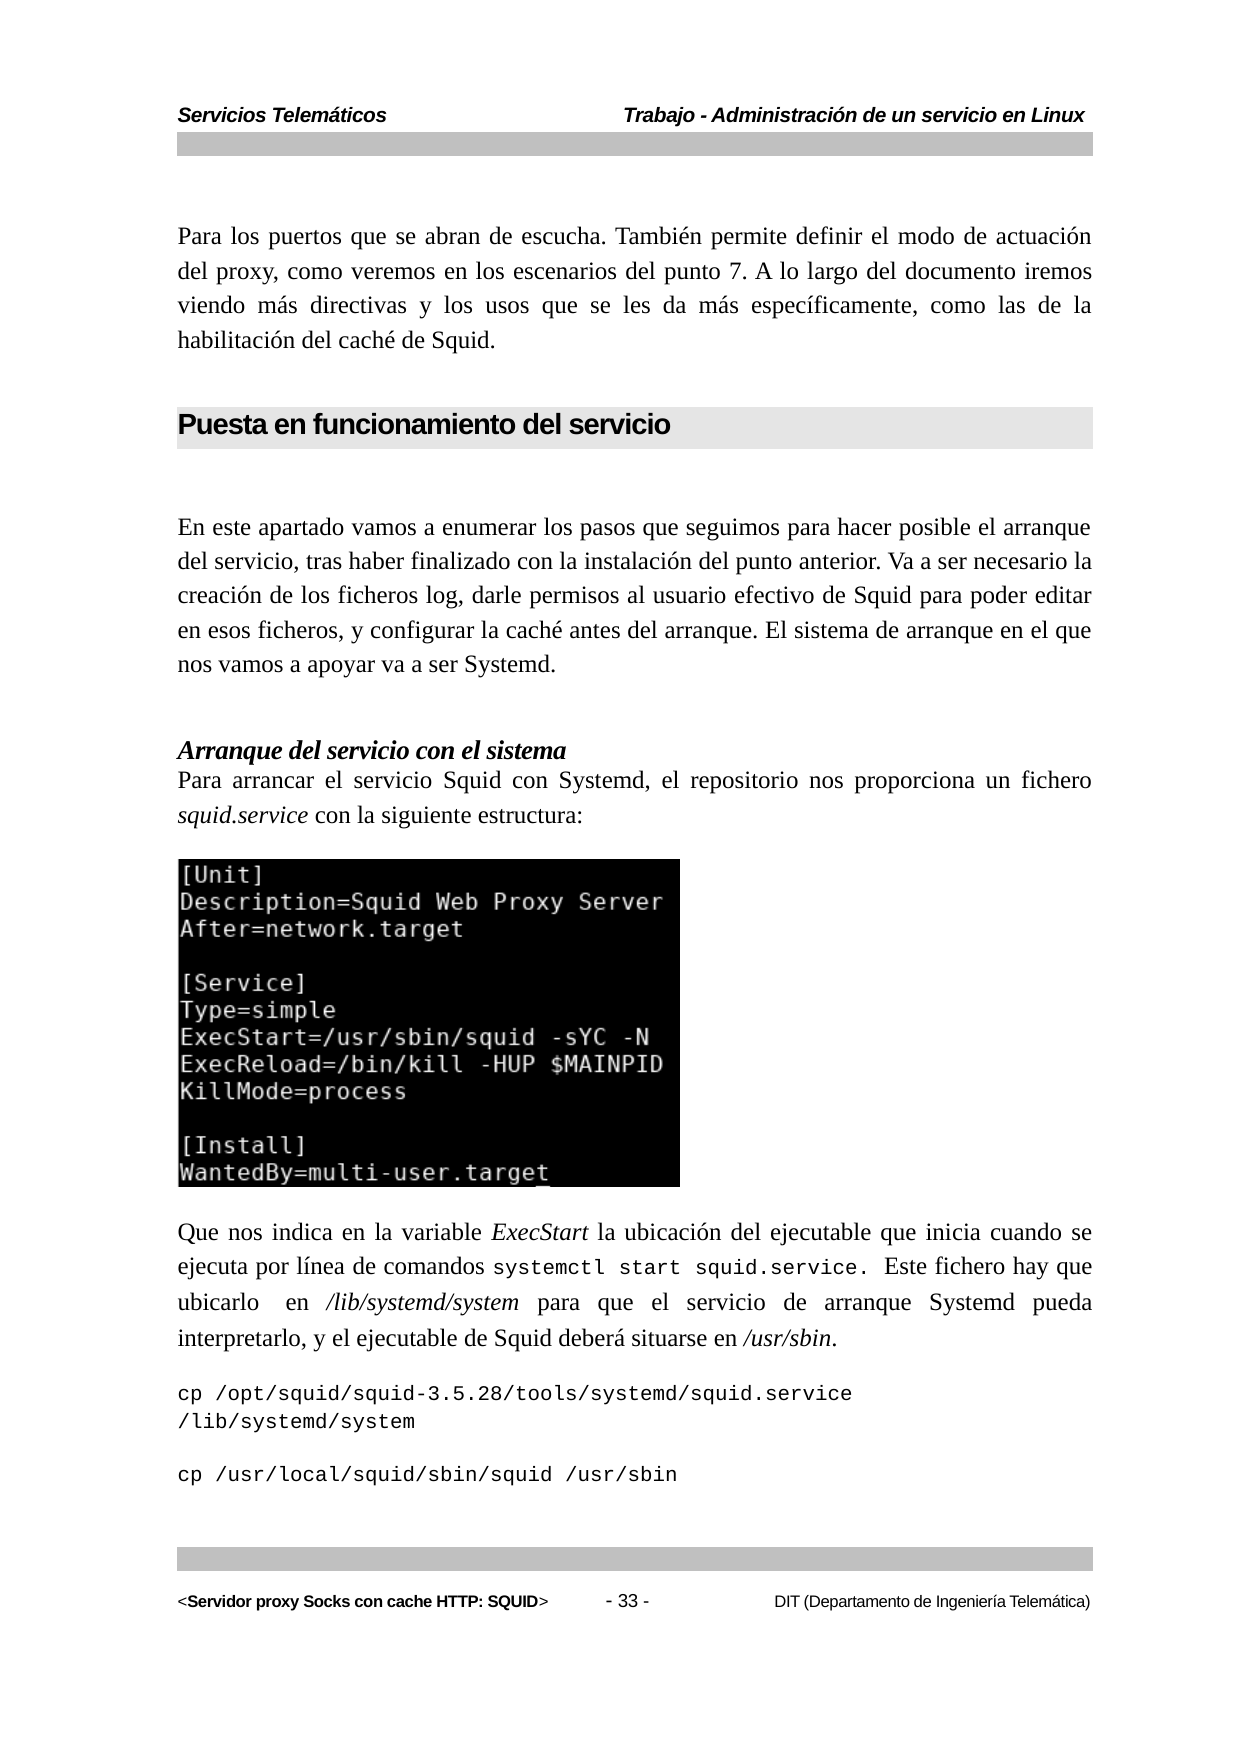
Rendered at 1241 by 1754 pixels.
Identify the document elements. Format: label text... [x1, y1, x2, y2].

list Arranque del servicio con el sistema [177, 734, 1093, 765]
text cp /opt/squid/squid-3.5.28/tools/systemd/squid.service /lib/systemd/system [177, 1383, 1093, 1434]
text En este apartado vamos a enumerar los pasos que seguimos para hacer posible el arranque del servicio, tras haber finalizado con la instalación del punto anterior. Va a ser necesario la creación de los ficheros log, darle permisos al usuario efectivo de Squid para poder editar en esos ficheros, y configurar la caché antes del arranque. El sistema de arranque en el que nos vamos a apoyar va a ser Systemd. [177, 512, 1093, 678]
text Para arrancar el servicio Squid con Systemd, el repositorio nos proporciona un fichero squid.service con la siguiente estructura: [177, 765, 1093, 828]
list Puesta en funcionamiento del servicio [177, 407, 1093, 449]
text Que nos indica en la variable ExecStart la ubicación del ejecutable que inicia cuando se ejecuta por línea de comandos systemctl start squid.service. Este fichero hay que ubicarlo en /lib/systemd/system para que el servicio de arranque Systemd pueda interpretarlo, y el ejecutable de Squid deberá situarse en /usr/sbin. [177, 1217, 1093, 1352]
text Para los puertos que se abran de escucha. También permite definir el modo de actuación del proxy, como veremos en los escenarios del punto 7. A lo largo del documento iremos viendo más directivas y los usos que se les da más específicamente, como las de la habilitación del caché de Squid. [177, 221, 1093, 354]
text cp /usr/local/squid/sbin/squid /usr/sbin [177, 1464, 1093, 1488]
